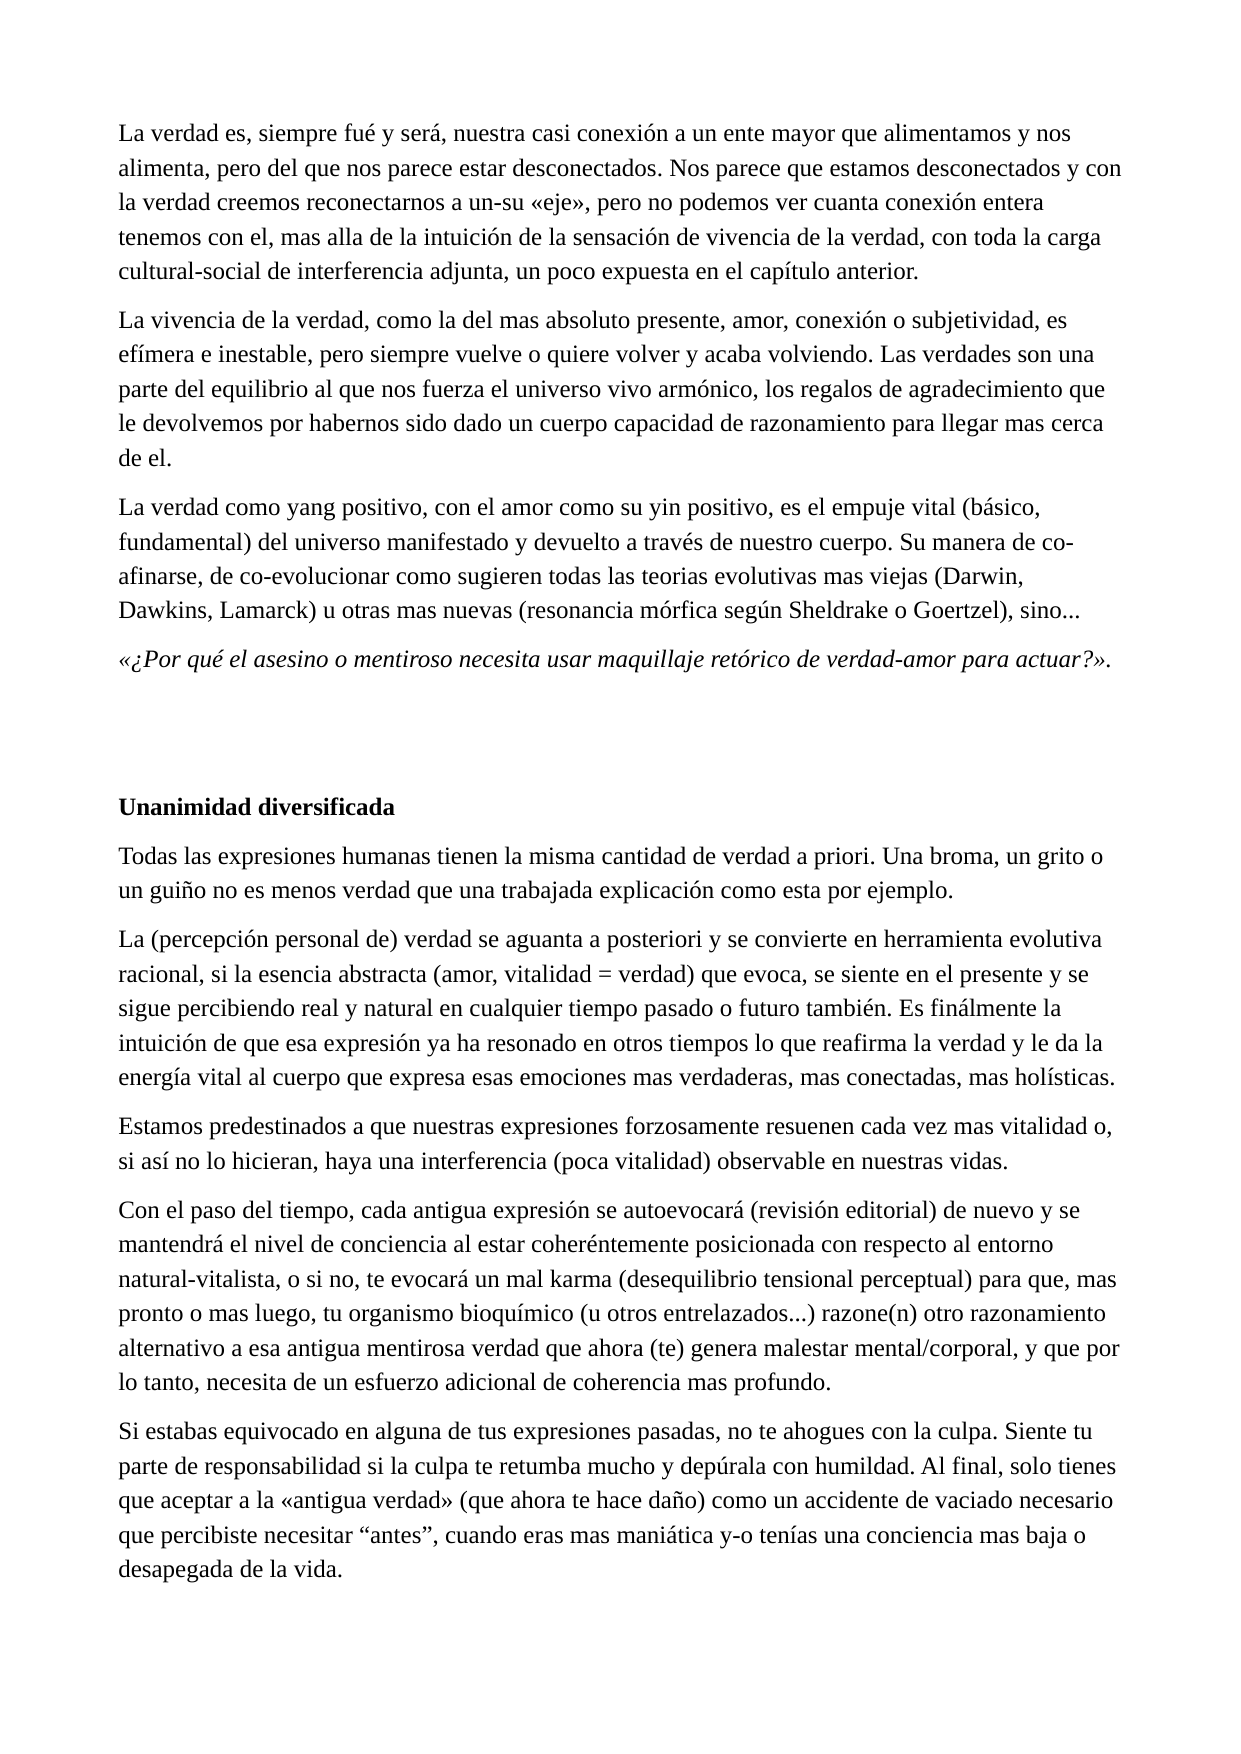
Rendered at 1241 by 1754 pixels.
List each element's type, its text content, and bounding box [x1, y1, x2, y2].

text La (percepción personal de) verdad se aguanta a posteriori y se convierte en herramienta evolutiva racional, si la esencia abstracta (amor, vitalidad = verdad) que evoca, se siente en el presente y se sigue percibiendo real y natural en cualquier tiempo pasado o futuro también. Es finálmente la intuición de que esa expresión ya ha resonado en otros tiempos lo que reafirma la verdad y le da la energía vital al cuerpo que expresa esas emociones mas verdaderas, mas conectadas, mas holísticas. [118, 924, 1122, 1091]
text Unanimidad diversificada [118, 792, 1122, 821]
text La vivencia de la verdad, como la del mas absoluto presente, amor, conexión o subjetividad, es efímera e inestable, pero siempre vuelve o quiere volver y acaba volviendo. Las verdades son una parte del equilibrio al que nos fuerza el universo vivo armónico, los regalos de agradecimiento que le devolvemos por habernos sido dado un cuerpo capacidad de razonamiento para llegar mas cerca de el. [118, 305, 1122, 472]
text Todas las expresiones humanas tienen la misma cantidad de verdad a priori. Una broma, un grito o un guiño no es menos verdad que una trabajada explicación como esta por ejemplo. [118, 841, 1122, 904]
text Con el paso del tiempo, cada antigua expresión se autoevocará (revisión editorial) de nuevo y se mantendrá el nivel de conciencia al estar coheréntemente posicionada con respecto al entorno natural-vitalista, o si no, te evocará un mal karma (desequilibrio tensional perceptual) para que, mas pronto o mas luego, tu organismo bioquímico (u otros entrelazados...) razone(n) otro razonamiento alternativo a esa antigua mentirosa verdad que ahora (te) genera malestar mental/corporal, y que por lo tanto, necesita de un esfuerzo adicional de coherencia mas profundo. [118, 1195, 1122, 1396]
text «¿Por qué el asesino o mentiroso necesita usar maquillaje retórico de verdad-amor para actuar?». [118, 644, 1122, 673]
text Si estabas equivocado en alguna de tus expresiones pasadas, no te ahogues con la culpa. Siente tu parte de responsabilidad si la culpa te retumba mucho y depúrala con humildad. Al final, solo tienes que aceptar a la «antigua verdad» (que ahora te hace daño) como un accidente de vaciado necesario que percibiste necesitar “antes”, cuando eras mas maniática y-o tenías una conciencia mas baja o desapegada de la vida. [118, 1416, 1122, 1583]
text Estamos predestinados a que nuestras expresiones forzosamente resuenen cada vez mas vitalidad o, si así no lo hicieran, haya una interferencia (poca vitalidad) observable en nuestras vidas. [118, 1111, 1122, 1174]
text La verdad es, siempre fué y será, nuestra casi conexión a un ente mayor que alimentamos y nos alimenta, pero del que nos parece estar desconectados. Nos parece que estamos desconectados y con la verdad creemos reconectarnos a un-su «eje», pero no podemos ver cuanta conexión entera tenemos con el, mas alla de la intuición de la sensación de vivencia de la verdad, con toda la carga cultural-social de interferencia adjunta, un poco expuesta en el capítulo anterior. [118, 118, 1122, 285]
text La verdad como yang positivo, con el amor como su yin positivo, es el empuje vital (básico, fundamental) del universo manifestado y devuelto a través de nuestro cuerpo. Su manera de co-afinarse, de co-evolucionar como sugieren todas las teorias evolutivas mas viejas (Darwin, Dawkins, Lamarck) u otras mas nuevas (resonancia mórfica según Sheldrake o Goertzel), sino... [118, 492, 1122, 624]
